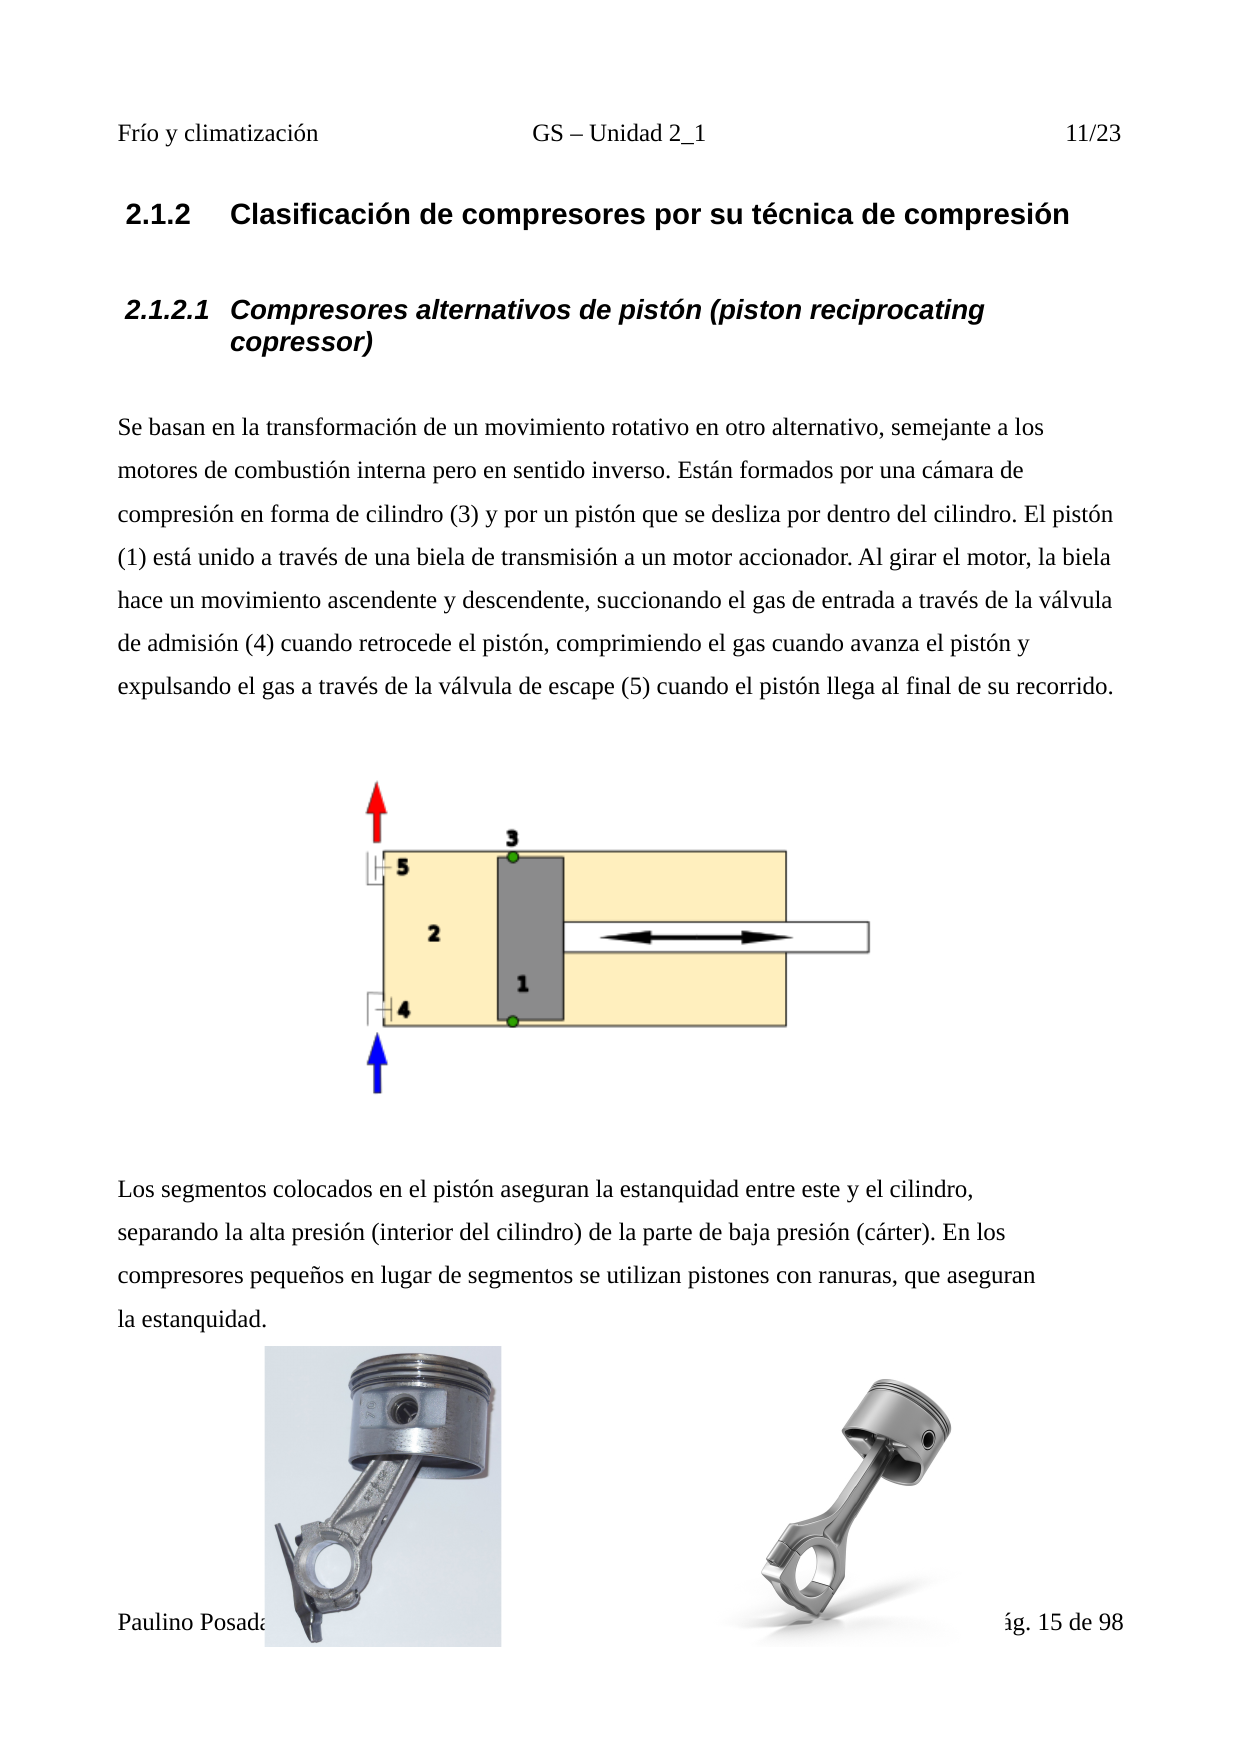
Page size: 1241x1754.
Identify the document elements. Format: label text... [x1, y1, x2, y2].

picture [361, 773, 878, 1103]
text separando la alta presión (interior del cilindro) de la parte de baja presión (cárter). En los [117, 1217, 1123, 1246]
text Los segmentos colocados en el pistón aseguran la estanquidad entre este y el cilindro, [117, 1174, 1123, 1203]
picture [705, 1346, 1006, 1647]
subtitle Compresores alternativos de pistón (piston reciprocating copressor) [117, 293, 1123, 357]
text Se basan en la transformación de un movimiento rotativo en otro alternativo, semejante a los motores de combustión interna pero en sentido inverso. Están formados por una cámara de compresión en forma de cilindro (3) y por un pistón que se desliza por dentro del cilindro. El pistón (1) está unido a través de una biela de transmisión a un motor accionador. Al girar el motor, la biela hace un movimiento ascendente y descendente, succionando el gas de entrada a través de la válvula de admisión (4) cuando retrocede el pistón, comprimiendo el gas cuando avanza el pistón y expulsando el gas a través de la válvula de escape (5) cuando el pistón llega al final de su recorrido. [117, 412, 1123, 700]
subtitle Clasificación de compresores por su técnica de compresión [117, 197, 1123, 231]
picture [264, 1346, 502, 1647]
text compresores pequeños en lugar de segmentos se utilizan pistones con ranuras, que aseguran [117, 1261, 1123, 1289]
text la estanquidad. [117, 1304, 1123, 1332]
